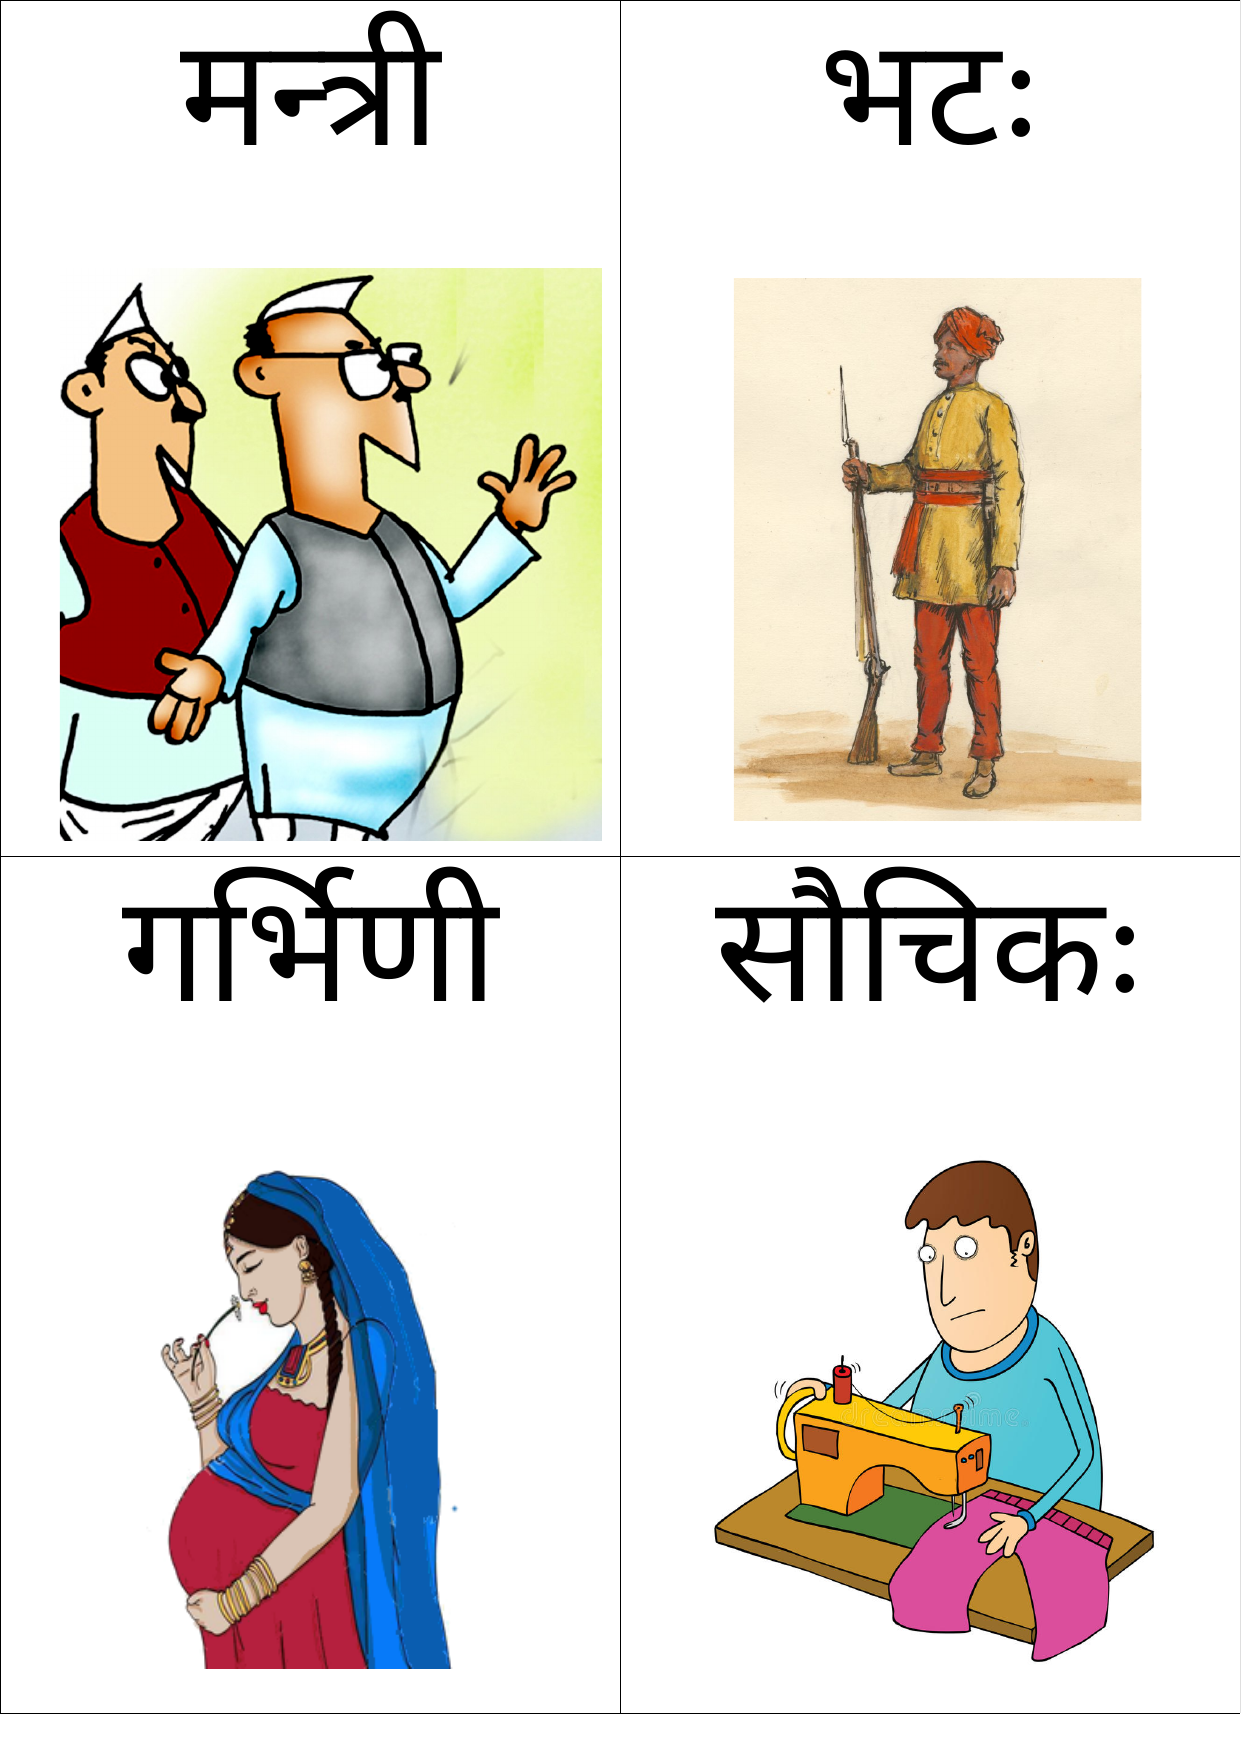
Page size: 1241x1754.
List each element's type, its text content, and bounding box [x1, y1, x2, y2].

picture [59, 268, 602, 841]
picture [697, 1136, 1172, 1681]
table_cell मन्त्री [1, 1, 620, 856]
table_cell सौचिकः [621, 857, 1240, 1712]
picture [71, 1147, 554, 1669]
picture [733, 278, 1142, 821]
table_cell गर्भिणी [1, 857, 620, 1712]
table_cell भटः [621, 1, 1240, 856]
